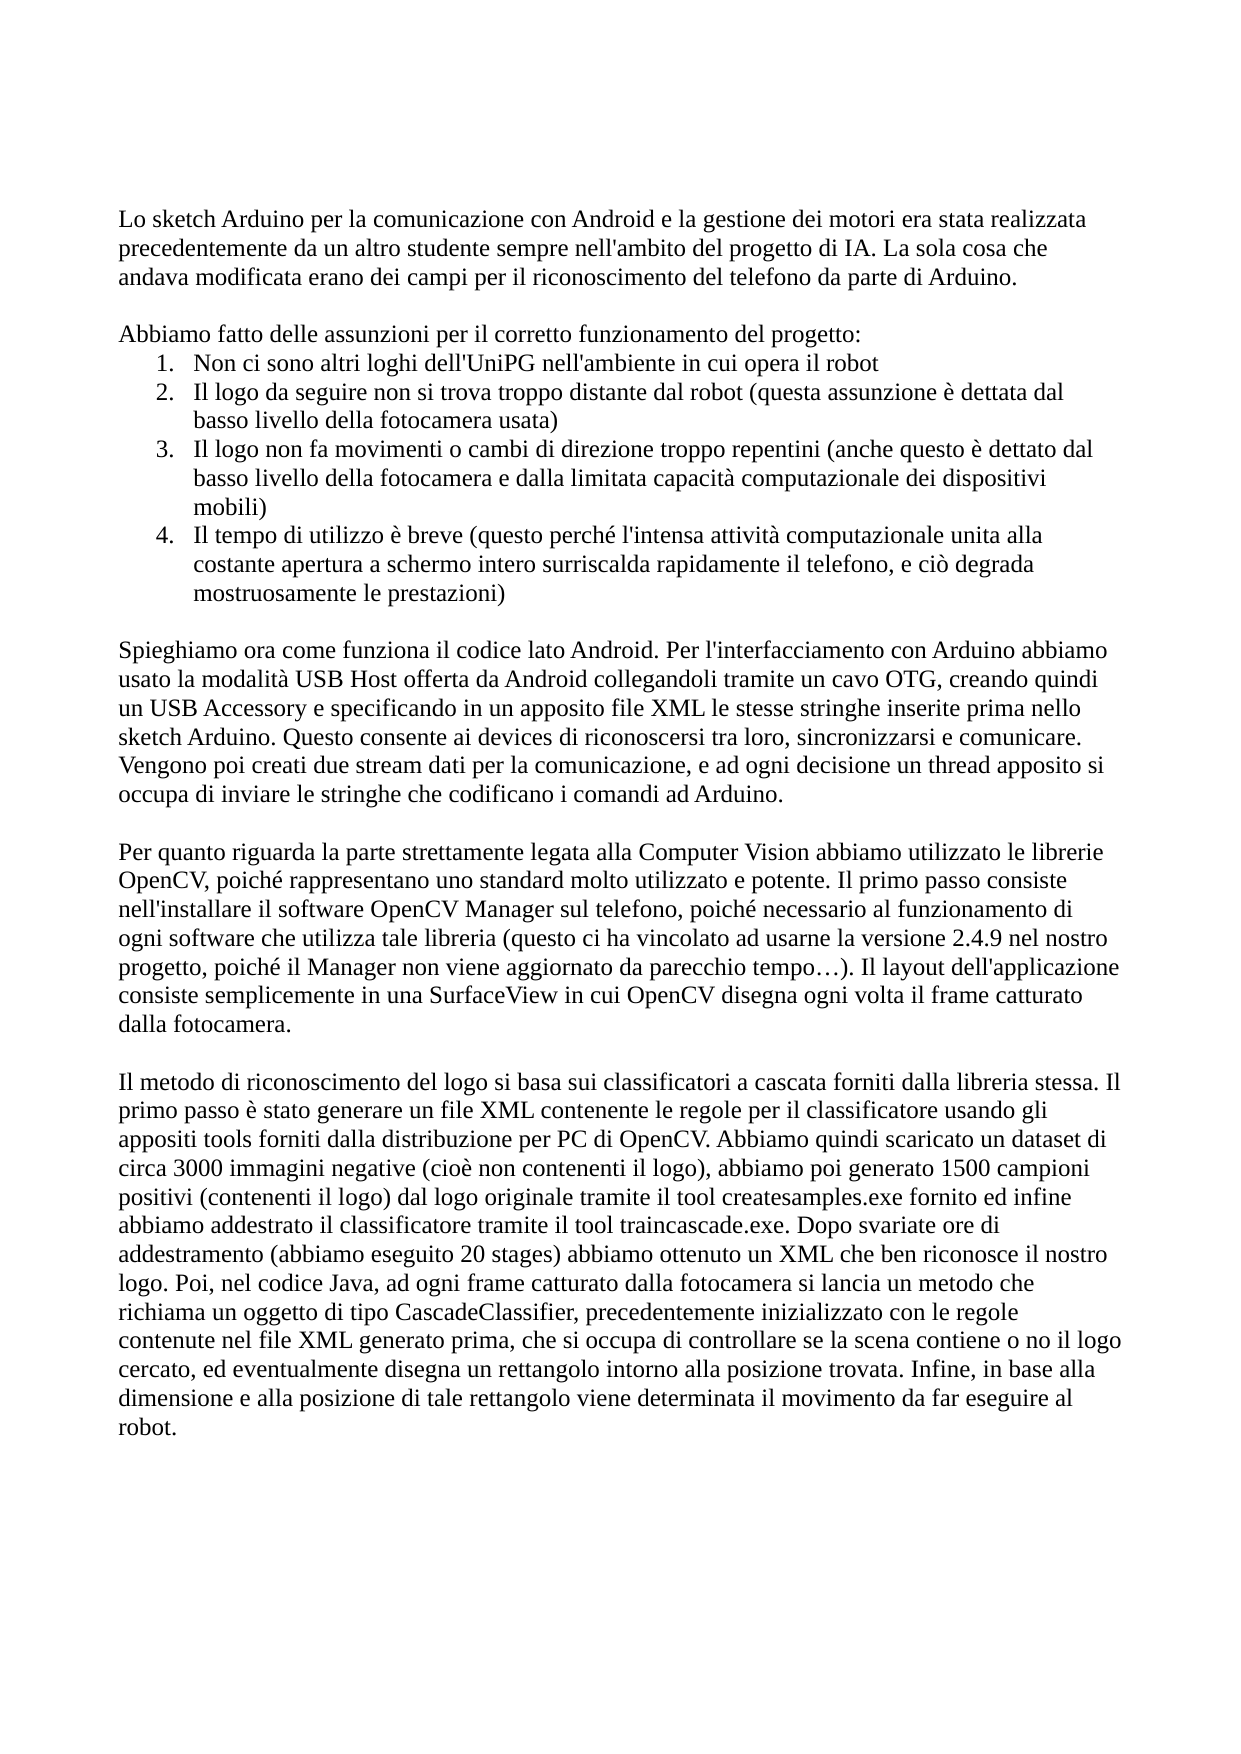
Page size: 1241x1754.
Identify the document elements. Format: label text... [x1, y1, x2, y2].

list Il logo da seguire non si trova troppo distante dal robot (questa assunzione è dettata dal basso livello della fotocamera usata) [156, 377, 1122, 434]
text Per quanto riguarda la parte strettamente legata alla Computer Vision abbiamo utilizzato le librerie OpenCV, poiché rappresentano uno standard molto utilizzato e potente. Il primo passo consiste nell'installare il software OpenCV Manager sul telefono, poiché necessario al funzionamento di ogni software che utilizza tale libreria (questo ci ha vincolato ad usarne la versione 2.4.9 nel nostro progetto, poiché il Manager non viene aggiornato da parecchio tempo…). Il layout dell'applicazione consiste semplicemente in una SurfaceView in cui OpenCV disegna ogni volta il frame catturato dalla fotocamera. [118, 837, 1122, 1038]
list Non ci sono altri loghi dell'UniPG nell'ambiente in cui opera il robot [156, 348, 1122, 377]
list Il logo non fa movimenti o cambi di direzione troppo repentini (anche questo è dettato dal basso livello della fotocamera e dalla limitata capacità computazionale dei dispositivi mobili) [156, 434, 1122, 521]
text Lo sketch Arduino per la comunicazione con Android e la gestione dei motori era stata realizzata precedentemente da un altro studente sempre nell'ambito del progetto di IA. La sola cosa che andava modificata erano dei campi per il riconoscimento del telefono da parte di Arduino. [118, 204, 1122, 291]
list Il tempo di utilizzo è breve (questo perché l'intensa attività computazionale unita alla costante apertura a schermo intero surriscalda rapidamente il telefono, e ciò degrada mostruosamente le prestazioni) [156, 521, 1122, 607]
text Spieghiamo ora come funziona il codice lato Android. Per l'interfacciamento con Arduino abbiamo usato la modalità USB Host offerta da Android collegandoli tramite un cavo OTG, creando quindi un USB Accessory e specificando in un apposito file XML le stesse stringhe inserite prima nello sketch Arduino. Questo consente ai devices di riconoscersi tra loro, sincronizzarsi e comunicare. Vengono poi creati due stream dati per la comunicazione, e ad ogni decisione un thread apposito si occupa di inviare le stringhe che codificano i comandi ad Arduino. [118, 636, 1122, 808]
text Il metodo di riconoscimento del logo si basa sui classificatori a cascata forniti dalla libreria stessa. Il primo passo è stato generare un file XML contenente le regole per il classificatore usando gli appositi tools forniti dalla distribuzione per PC di OpenCV. Abbiamo quindi scaricato un dataset di circa 3000 immagini negative (cioè non contenenti il logo), abbiamo poi generato 1500 campioni positivi (contenenti il logo) dal logo originale tramite il tool createsamples.exe fornito ed infine abbiamo addestrato il classificatore tramite il tool traincascade.exe. Dopo svariate ore di addestramento (abbiamo eseguito 20 stages) abbiamo ottenuto un XML che ben riconosce il nostro logo. Poi, nel codice Java, ad ogni frame catturato dalla fotocamera si lancia un metodo che richiama un oggetto di tipo CascadeClassifier, precedentemente inizializzato con le regole contenute nel file XML generato prima, che si occupa di controllare se la scena contiene o no il logo cercato, ed eventualmente disegna un rettangolo intorno alla posizione trovata. Infine, in base alla dimensione e alla posizione di tale rettangolo viene determinata il movimento da far eseguire al robot. [118, 1067, 1122, 1441]
text Abbiamo fatto delle assunzioni per il corretto funzionamento del progetto: [118, 319, 1122, 348]
